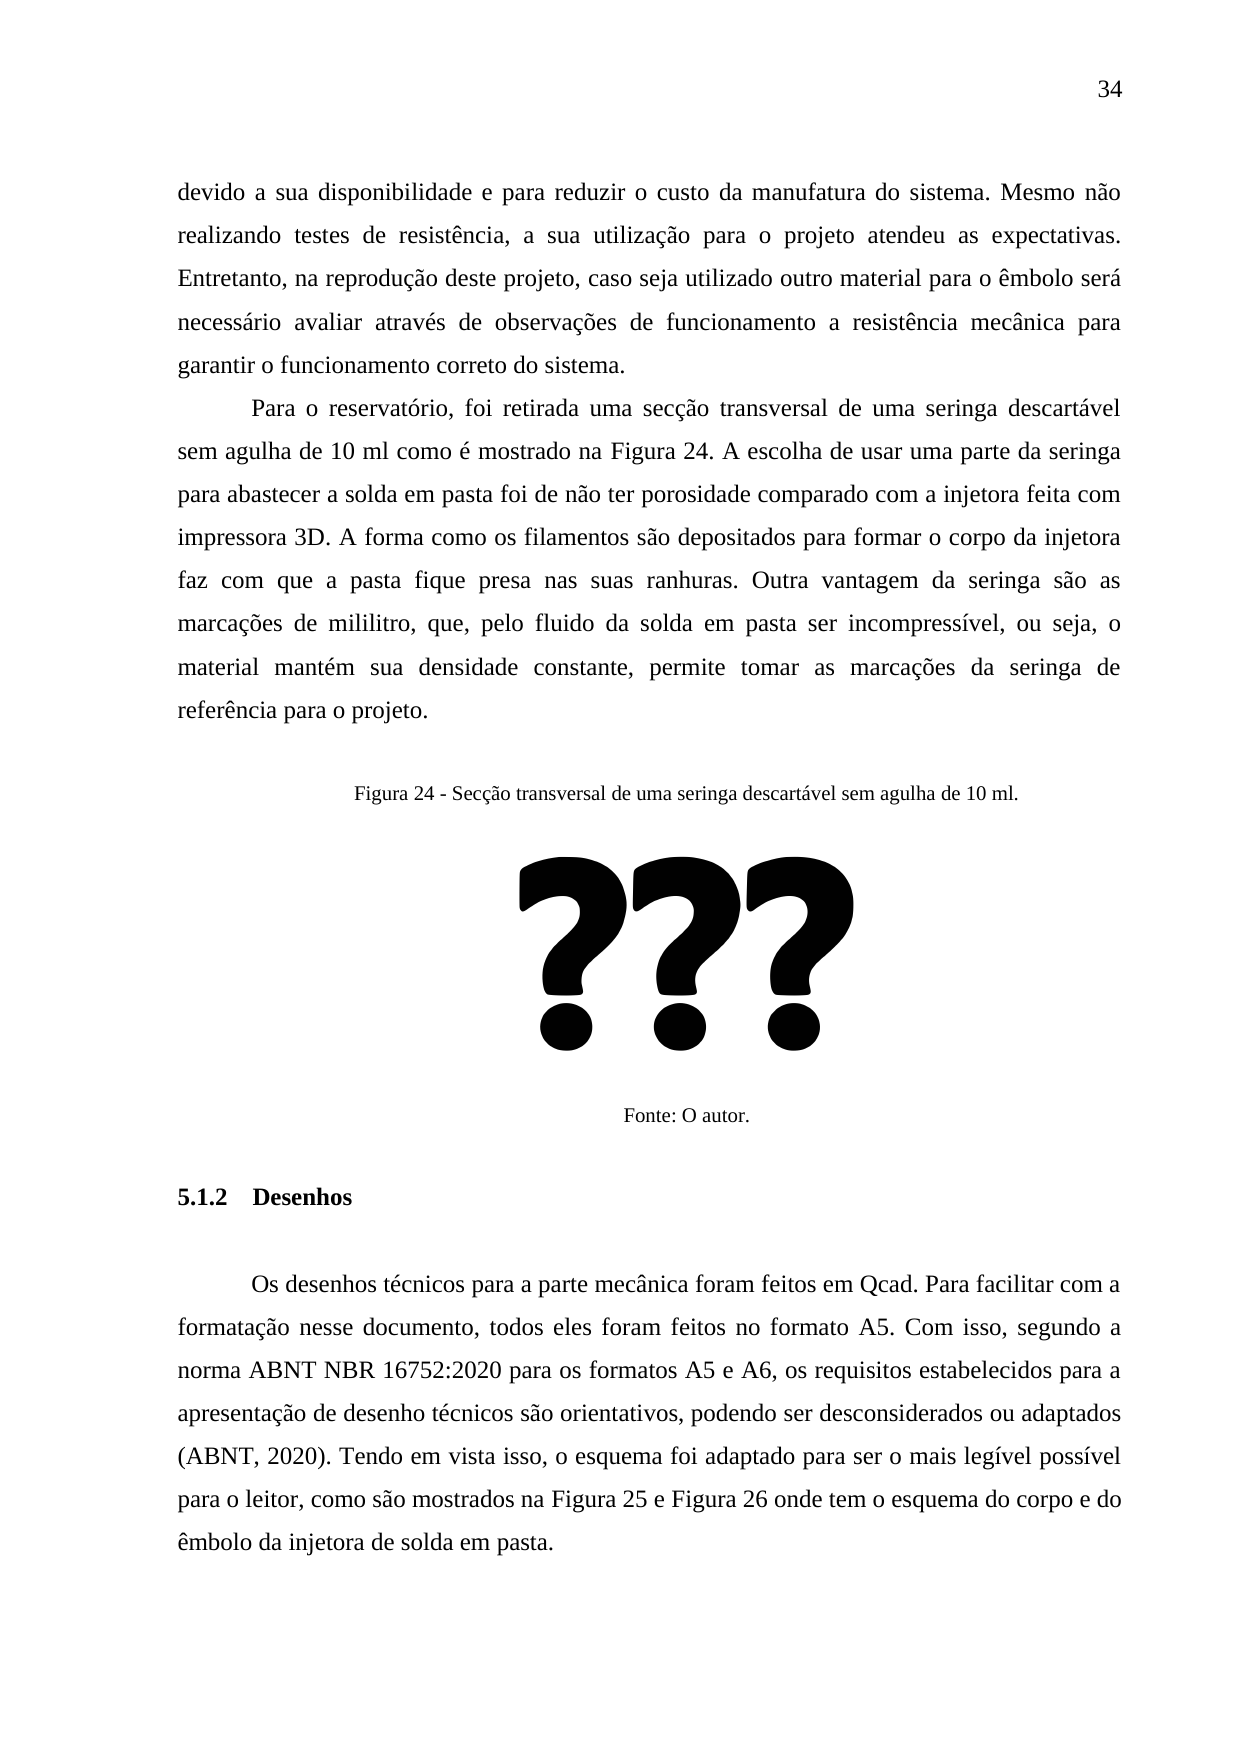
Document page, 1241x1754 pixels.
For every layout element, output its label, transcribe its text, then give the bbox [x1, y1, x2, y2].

picture [446, 817, 927, 1092]
text Figura 24 - Secção transversal de uma seringa descartável sem agulha de 10 ml. [177, 781, 1122, 805]
text Os desenhos técnicos para a parte mecânica foram feitos em Qcad. Para facilitar com a formatação nesse documento, todos eles foram feitos no formato A5. Com isso, segundo a norma ABNT NBR 16752:2020 para os formatos A5 e A6, os requisitos estabelecidos para a apresentação de desenho técnicos são orientativos, podendo ser desconsiderados ou adaptados (ABNT, 2020). Tendo em vista isso, o esquema foi adaptado para ser o mais legível possível para o leitor, como são mostrados na Figura 25 e Figura 26 onde tem o esquema do corpo e do êmbolo da injetora de solda em pasta. [177, 1269, 1122, 1556]
text Para o reservatório, foi retirada uma secção transversal de uma seringa descartável sem agulha de 10 ml como é mostrado na Figura 24. A escolha de usar uma parte da seringa para abastecer a solda em pasta foi de não ter porosidade comparado com a injetora feita com impressora 3D. A forma como os filamentos são depositados para formar o corpo da injetora faz com que a pasta fique presa nas suas ranhuras. Outra vantagem da seringa são as marcações de mililitro, que, pelo fluido da solda em pasta ser incompressível, ou seja, o material mantém sua densidade constante, permite tomar as marcações da seringa de referência para o projeto. [177, 393, 1122, 723]
subtitle Desenhos [177, 1182, 1122, 1211]
text Fonte: O autor. [177, 1103, 1122, 1127]
text devido a sua disponibilidade e para reduzir o custo da manufatura do sistema. Mesmo não realizando testes de resistência, a sua utilização para o projeto atendeu as expectativas. Entretanto, na reprodução deste projeto, caso seja utilizado outro material para o êmbolo será necessário avaliar através de observações de funcionamento a resistência mecânica para garantir o funcionamento correto do sistema. [177, 177, 1122, 378]
